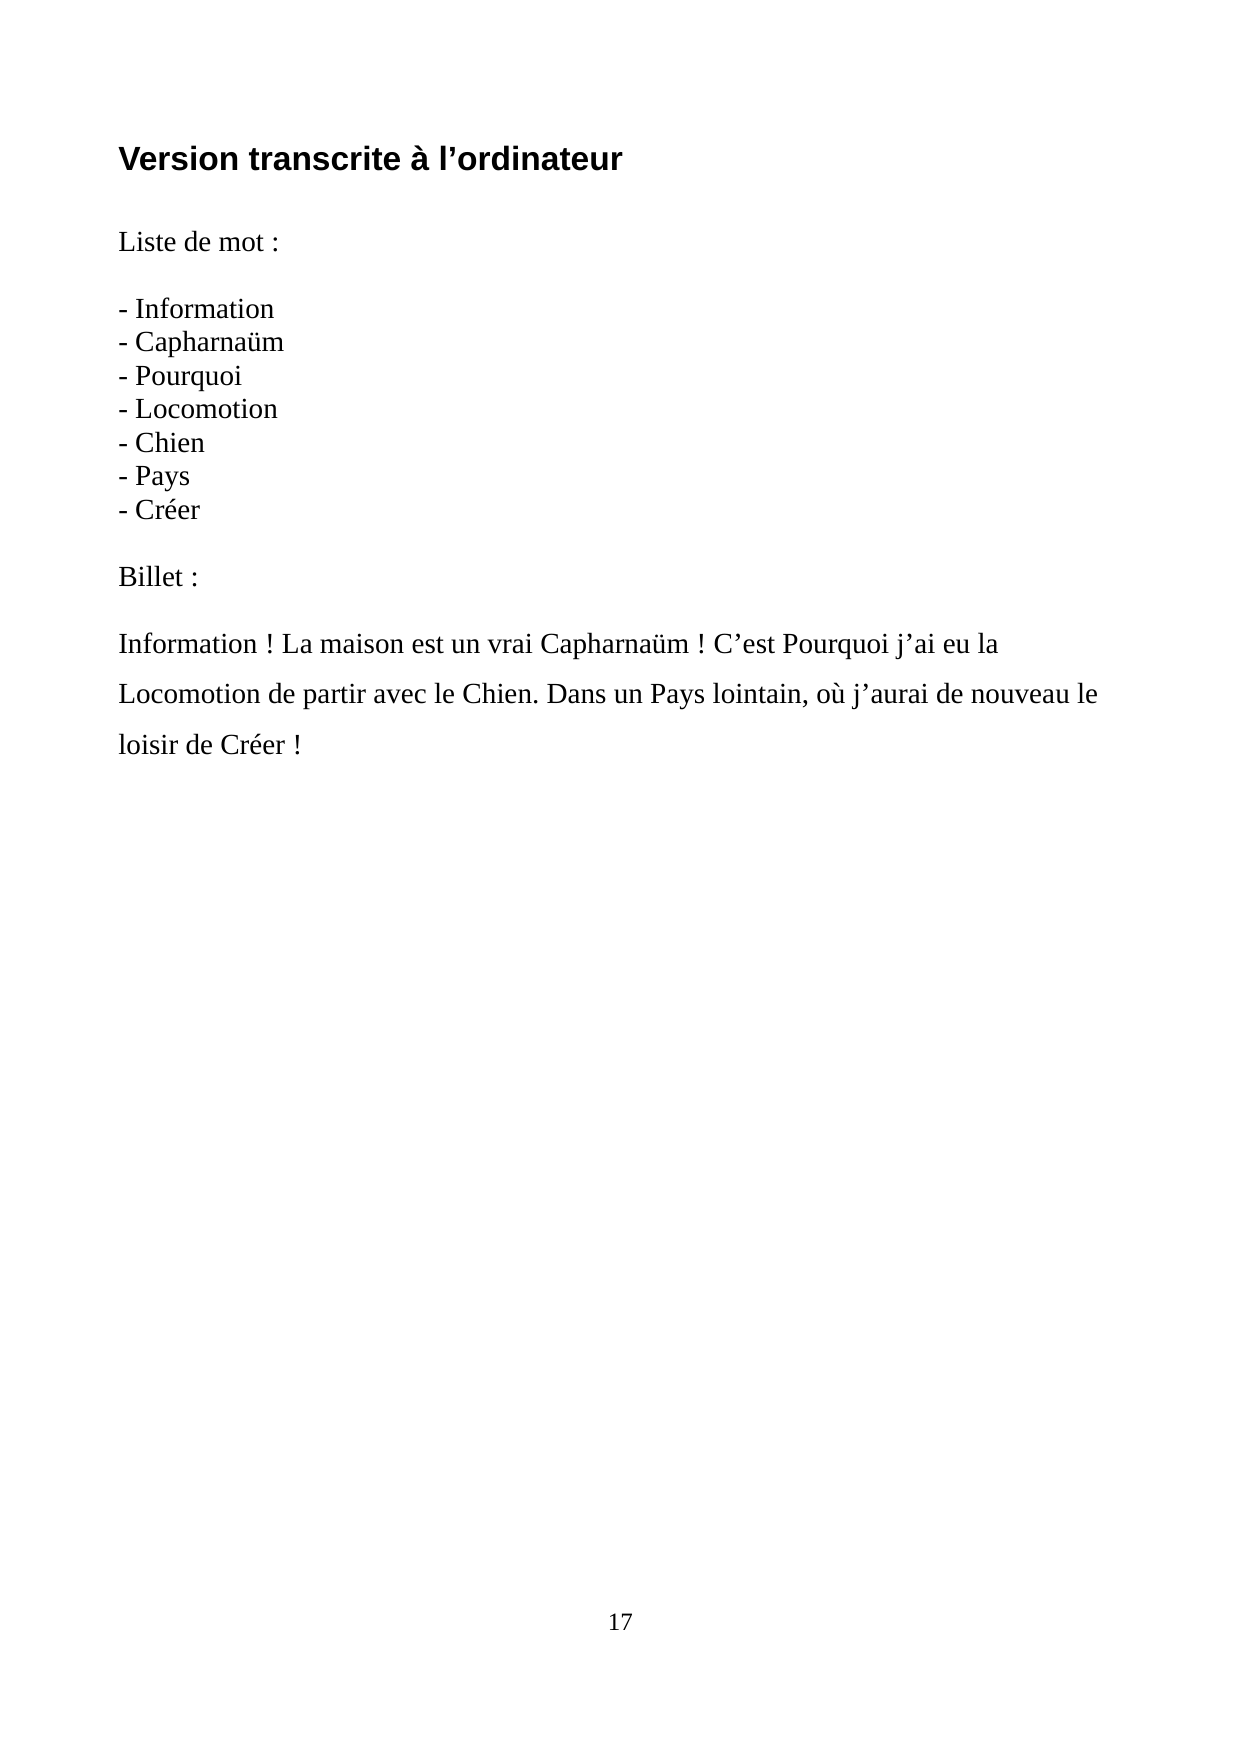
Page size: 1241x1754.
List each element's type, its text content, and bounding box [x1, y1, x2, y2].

subtitle Version transcrite à l’ordinateur [118, 139, 1122, 178]
text - Pourquoi [118, 358, 1122, 391]
text Billet : [118, 559, 1122, 593]
text Information ! La maison est un vrai Capharnaüm ! C’est Pourquoi j’ai eu la Locomotion de partir avec le Chien. Dans un Pays lointain, où j’aurai de nouveau le loisir de Créer ! [118, 626, 1122, 760]
text - Capharnaüm [118, 324, 1122, 358]
text - Créer [118, 492, 1122, 526]
text - Information [118, 291, 1122, 324]
text - Pays [118, 458, 1122, 492]
text - Locomotion [118, 391, 1122, 425]
text - Chien [118, 425, 1122, 458]
text Liste de mot : [118, 224, 1122, 257]
